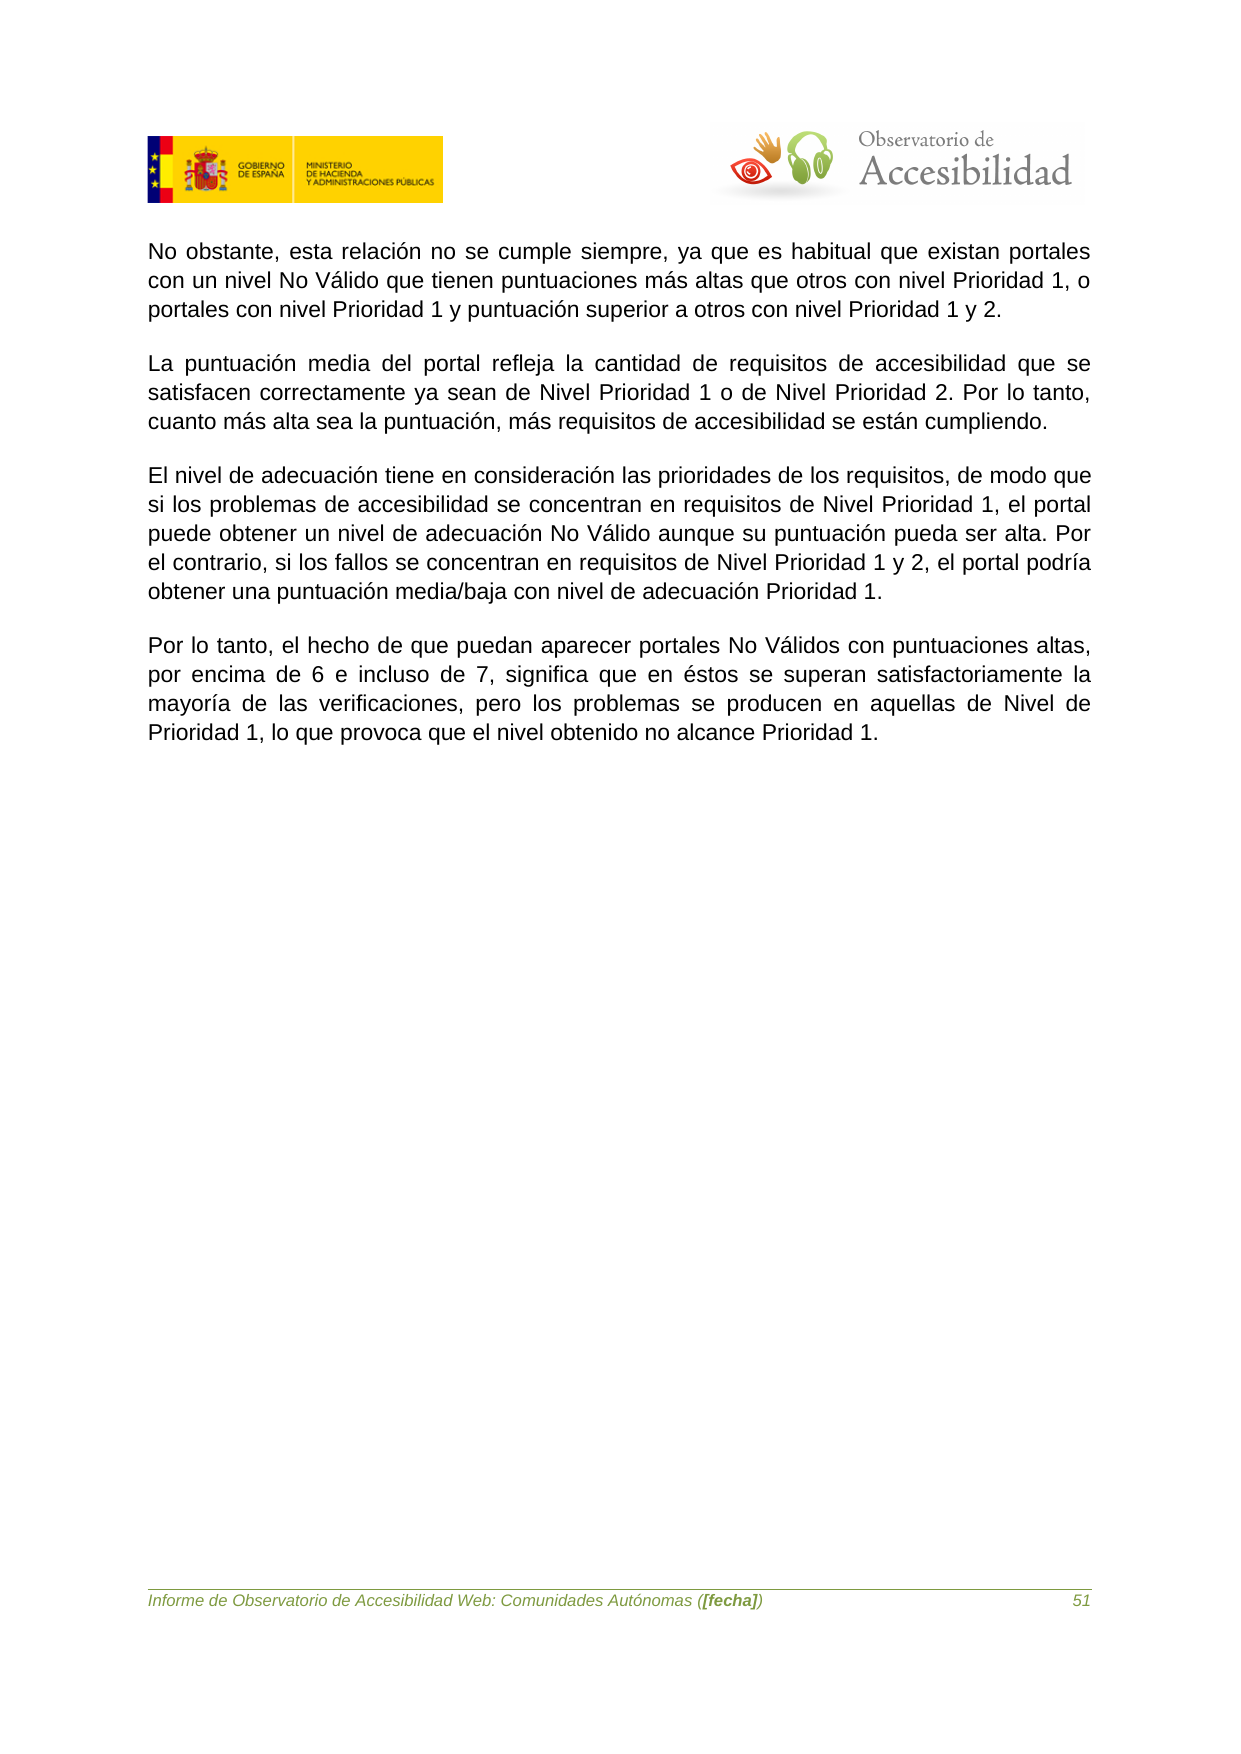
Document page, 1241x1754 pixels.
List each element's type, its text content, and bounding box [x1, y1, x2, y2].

text Por lo tanto, el hecho de que puedan aparecer portales No Válidos con puntuaciones altas, por encima de 6 e incluso de 7, significa que en éstos se superan satisfactoriamente la mayoría de las verificaciones, pero los problemas se producen en aquellas de Nivel de Prioridad 1, lo que provoca que el nivel obtenido no alcance Prioridad 1. [148, 632, 1092, 745]
text No obstante, esta relación no se cumple siempre, ya que es habitual que existan portales con un nivel No Válido que tienen puntuaciones más altas que otros con nivel Prioridad 1, o portales con nivel Prioridad 1 y puntuación superior a otros con nivel Prioridad 1 y 2. [148, 238, 1092, 322]
picture [710, 122, 1086, 205]
text El nivel de adecuación tiene en consideración las prioridades de los requisitos, de modo que si los problemas de accesibilidad se concentran en requisitos de Nivel Prioridad 1, el portal puede obtener un nivel de adecuación No Válido aunque su puntuación pueda ser alta. Por el contrario, si los fallos se concentran en requisitos de Nivel Prioridad 1 y 2, el portal podría obtener una puntuación media/baja con nivel de adecuación Prioridad 1. [148, 462, 1092, 604]
picture [147, 136, 443, 203]
text La puntuación media del portal refleja la cantidad de requisitos de accesibilidad que se satisfacen correctamente ya sean de Nivel Prioridad 1 o de Nivel Prioridad 2. Por lo tanto, cuanto más alta sea la puntuación, más requisitos de accesibilidad se están cumpliendo. [148, 350, 1092, 434]
